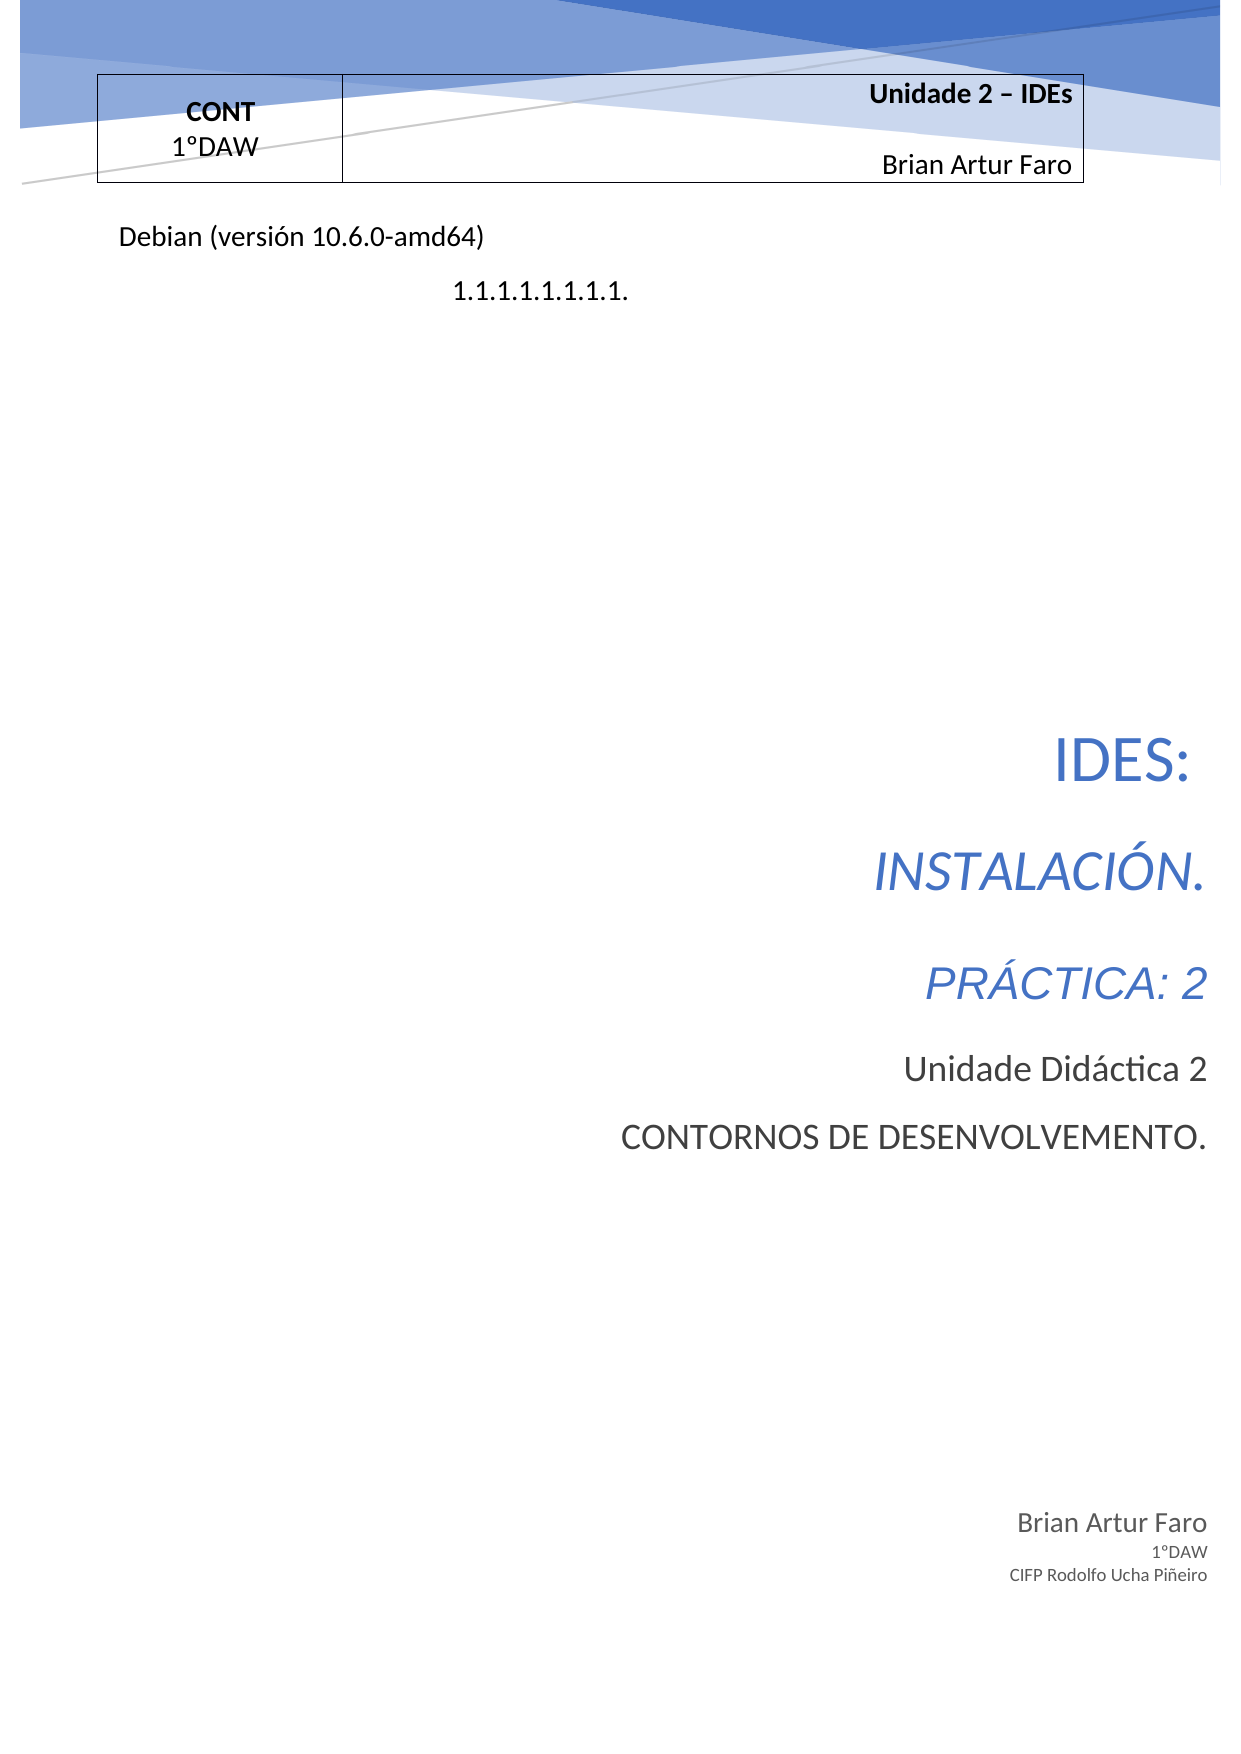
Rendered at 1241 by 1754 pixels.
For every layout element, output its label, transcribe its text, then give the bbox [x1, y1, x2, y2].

text Debian (versión 10.6.0-amd64) [119, 218, 1062, 254]
picture [20, 0, 1221, 200]
